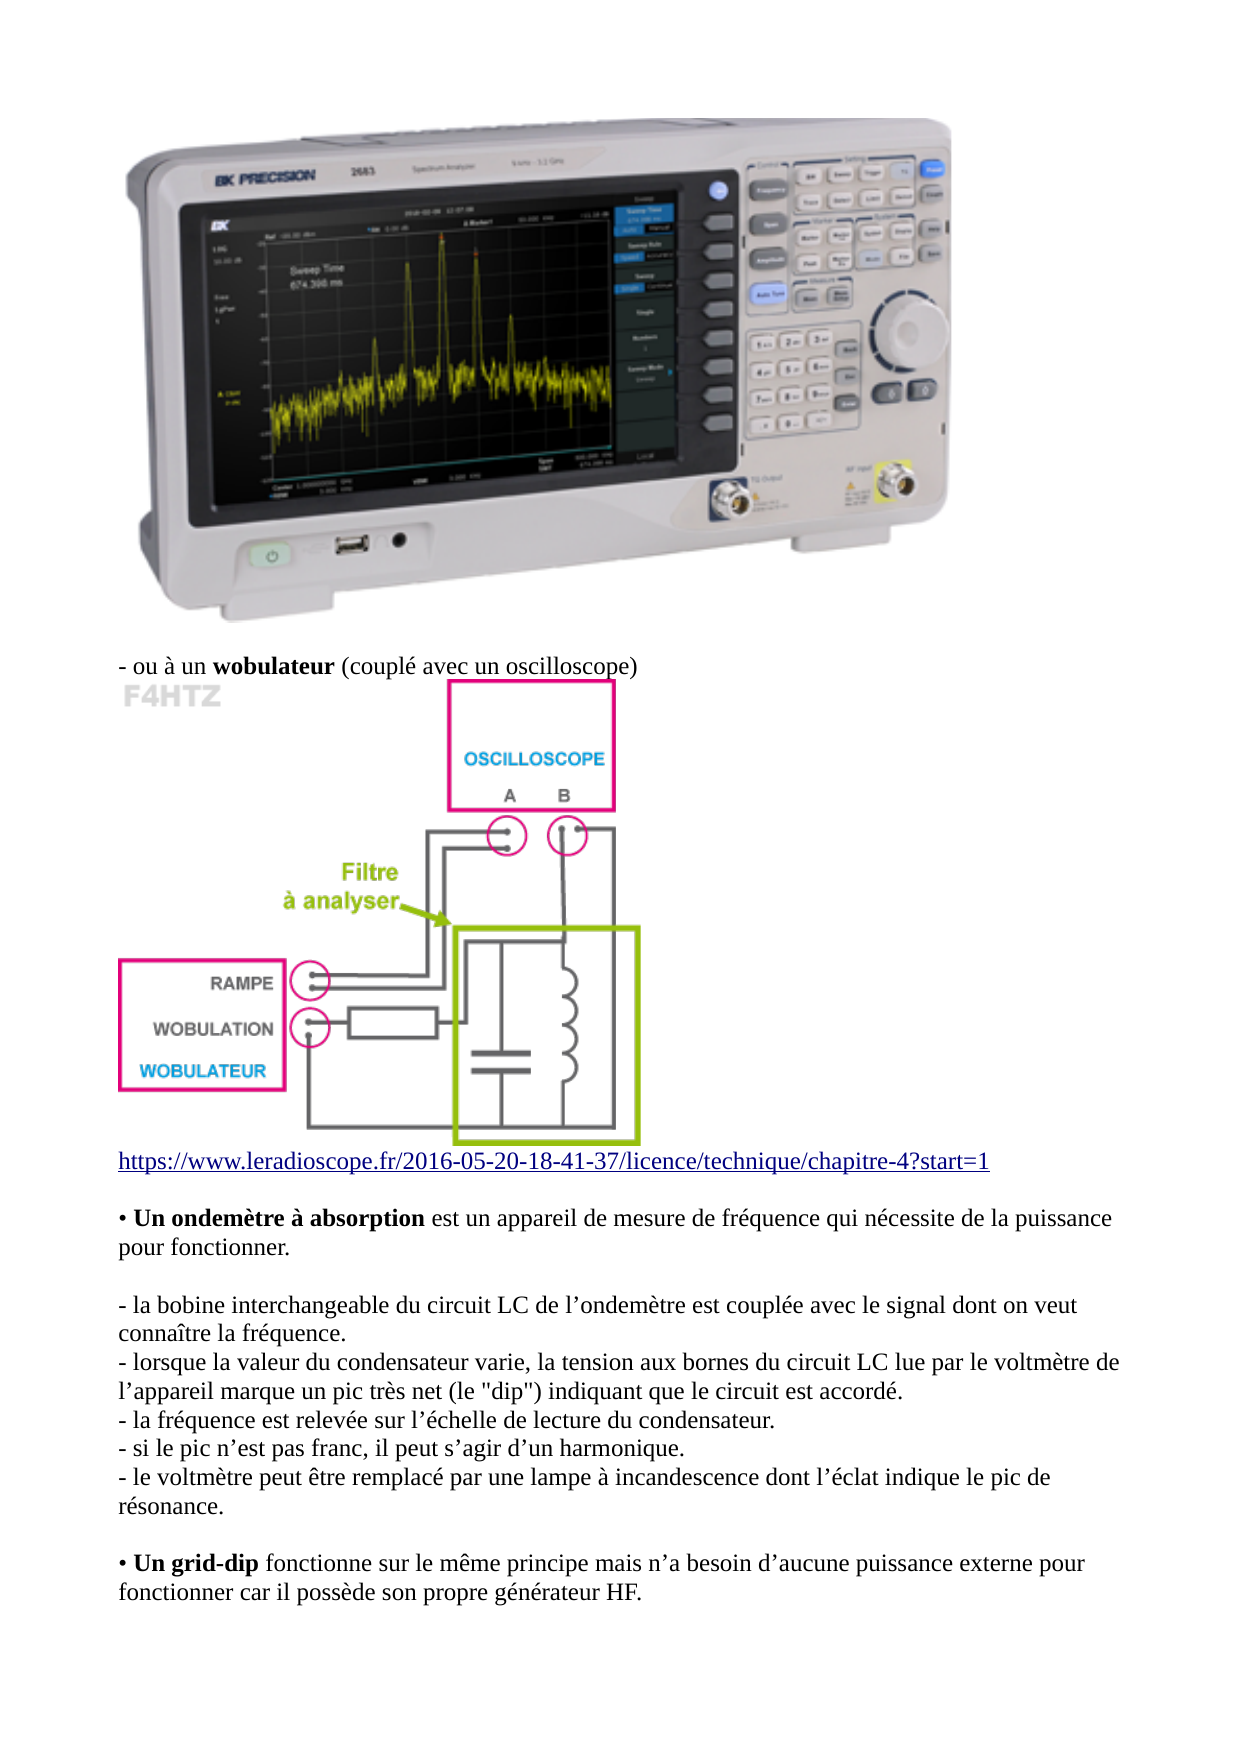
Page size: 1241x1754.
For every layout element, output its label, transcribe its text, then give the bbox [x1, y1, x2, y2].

text - la bobine interchangeable du circuit LC de l’ondemètre est couplée avec le signal dont on veut connaître la fréquence. [118, 1290, 1122, 1347]
text https://www.leradioscope.fr/2016-05-20-18-41-37/licence/technique/chapitre-4?start=1 [118, 1146, 1122, 1175]
text - lorsque la valeur du condensateur varie, la tension aux bornes du circuit LC lue par le voltmètre de l’appareil marque un pic très net (le "dip") indiquant que le circuit est accordé. [118, 1347, 1122, 1405]
text - la fréquence est relevée sur l’échelle de lecture du condensateur. [118, 1405, 1122, 1433]
text - le voltmètre peut être remplacé par une lampe à incandescence dont l’éclat indique le pic de résonance. [118, 1462, 1122, 1520]
text - ou à un wobulateur (couplé avec un oscilloscope) [118, 651, 1122, 680]
text • Un grid-dip fonctionne sur le même principe mais n’a besoin d’aucune puissance externe pour fonctionner car il possède son propre générateur HF. [118, 1548, 1122, 1606]
text - si le pic n’est pas franc, il peut s’agir d’un harmonique. [118, 1433, 1122, 1462]
picture [118, 679, 641, 1146]
text • Un ondemètre à absorption est un appareil de mesure de fréquence qui nécessite de la puissance pour fonctionner. [118, 1203, 1122, 1261]
picture [118, 118, 952, 623]
